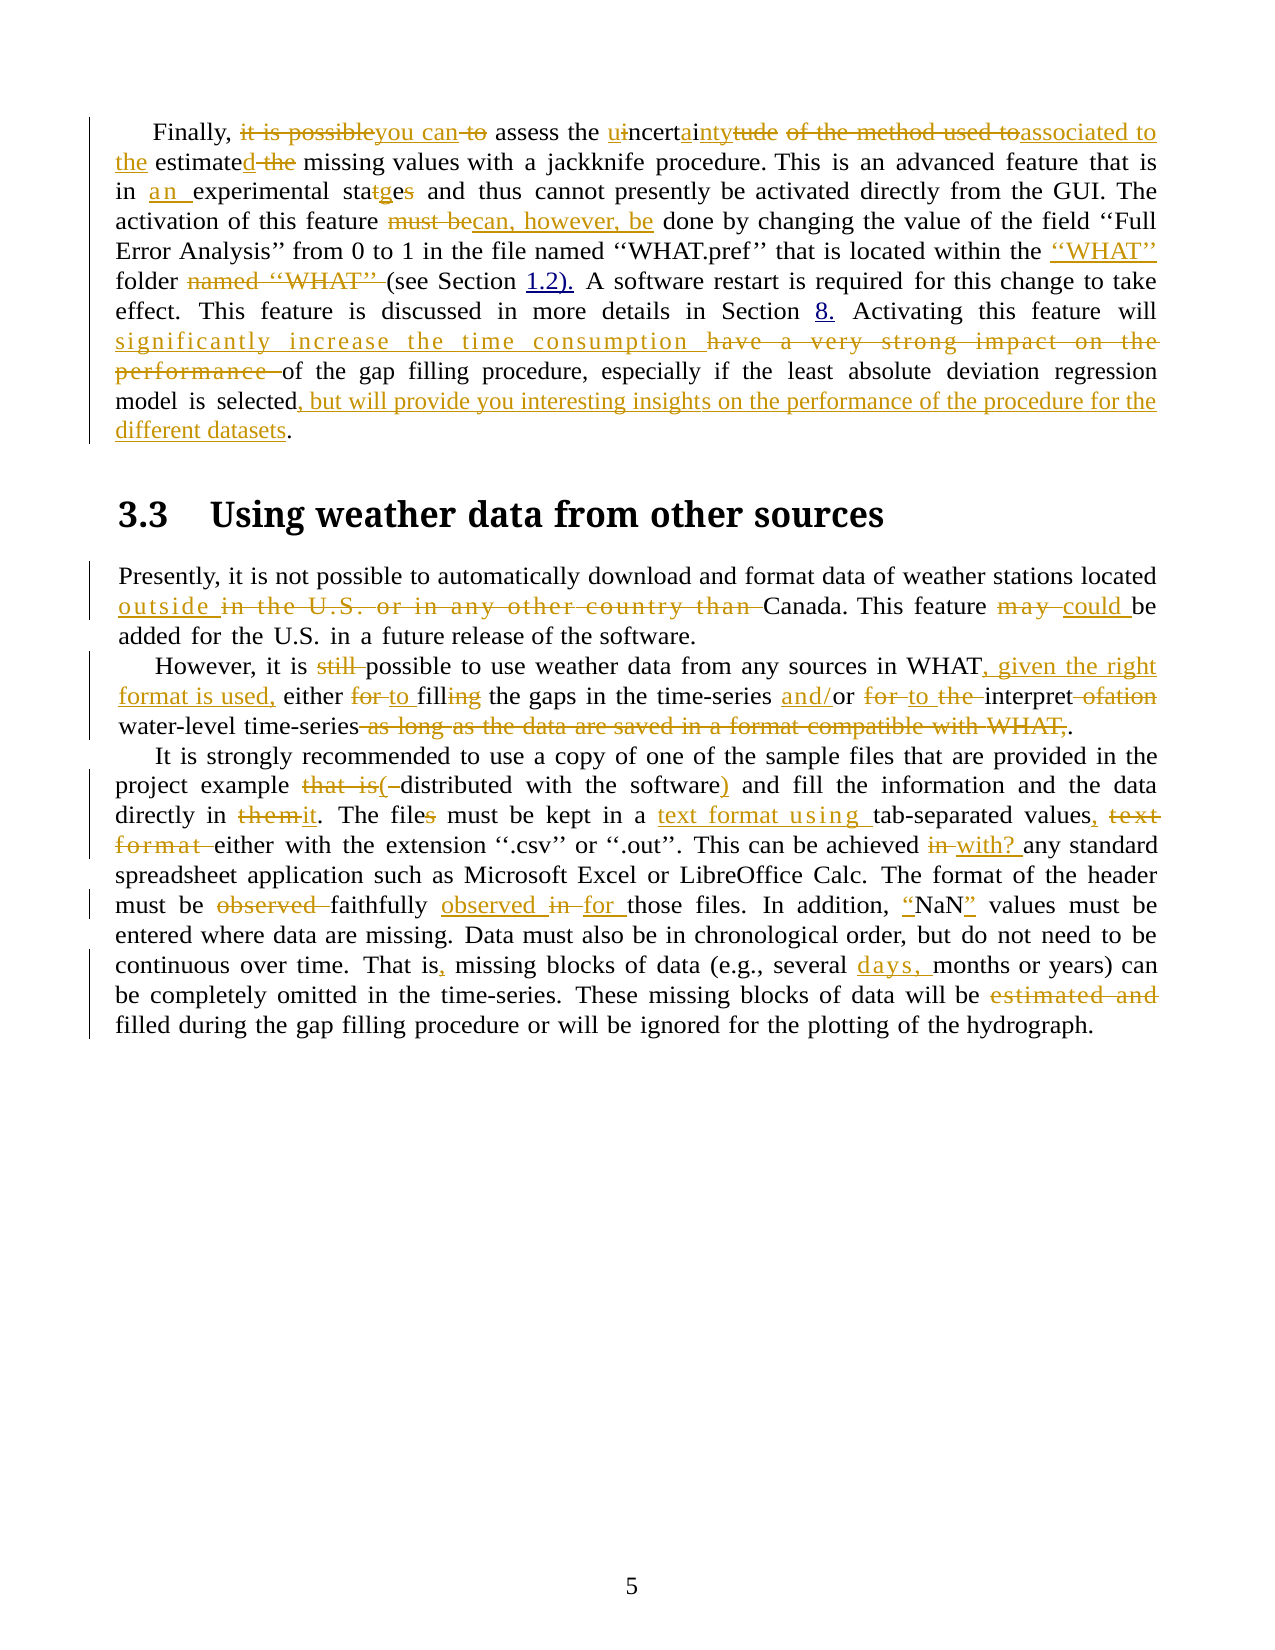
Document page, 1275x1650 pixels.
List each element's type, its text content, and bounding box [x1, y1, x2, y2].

text It is strongly recommended to use a copy of one of the sample files that are provided in the project example (distributed with the software) and fill the information and the data directly in it. The file must be kept in a text format using tab-separated values, either with the extension ‘‘.csv’’ or ‘‘.out’’. This can be achieved with? any standard spreadsheet application such as Microsoft Excel or LibreOffice Calc. The format of the header must be faithfully observed for those files. In addition, “NaN” values must be entered where data are missing. Data must also be in chronological order, but do not need to be continuous over time. That is, missing blocks of data (e.g., several days, months or years) can be completely omitted in the time-series. These missing blocks of data will be filled during the gap filling procedure or will be ignored for the plotting of the hydrograph. [115, 741, 1158, 1038]
text Presently, it is not possible to automatically download and format data of weather stations located outside Canada. This feature could be added for the U.S. in a future release of the software. [118, 561, 1157, 650]
text Finally, you can assess the uncertainty associated to the estimated missing values with a jackknife procedure. This is an advanced feature that is in an experimental stage and thus cannot presently be activated directly from the GUI. The activation of this feature can, however, be done by changing the value of the field ‘‘Full Error Analysis’’ from 0 to 1 in the file named ‘‘WHAT.pref’’ that is located within the ‘‘WHAT’’ folder (see Section 1.2). A software restart is required for this change to take effect. This feature is discussed in more details in Section 8. Activating this feature will significantly increase the time consumption of the gap filling procedure, especially if the least absolute deviation regression model is selected, but will provide you interesting insights on the performance of the procedure for the different datasets. [115, 117, 1157, 444]
list Using weather data from other sources [118, 489, 1169, 538]
text However, it is possible to use weather data from any sources in WHAT, given the right format is used, either to fill the gaps in the time-series and/or to interpret water-level time-series. [118, 651, 1157, 739]
